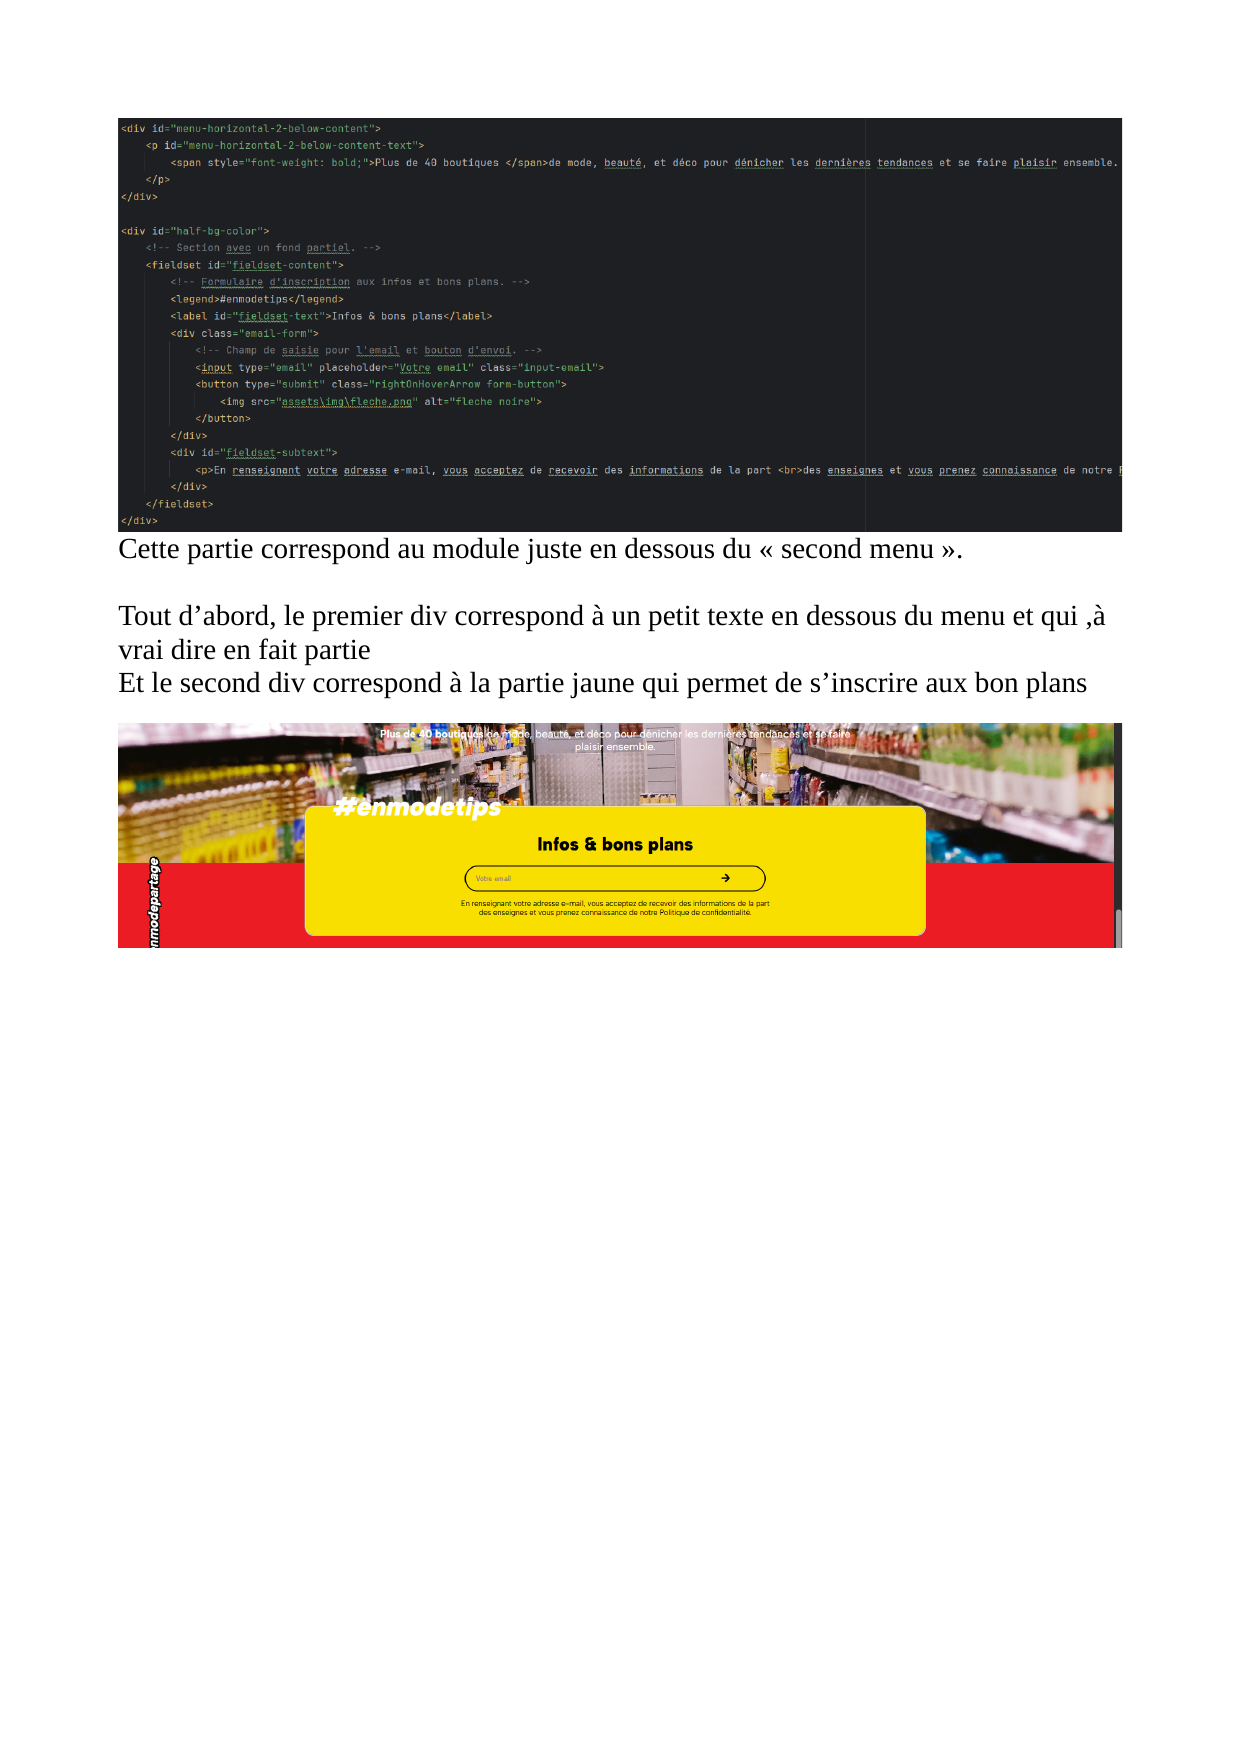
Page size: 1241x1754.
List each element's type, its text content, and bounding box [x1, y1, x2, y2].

text Tout d’abord, le premier div correspond à un petit texte en dessous du menu et qui ,à vrai dire en fait partie [118, 598, 1122, 665]
text Et le second div correspond à la partie jaune qui permet de s’inscrire aux bon plans [118, 665, 1122, 699]
picture [118, 723, 1123, 948]
text Cette partie correspond au module juste en dessous du « second menu ». [118, 532, 1122, 565]
picture [118, 118, 1123, 532]
